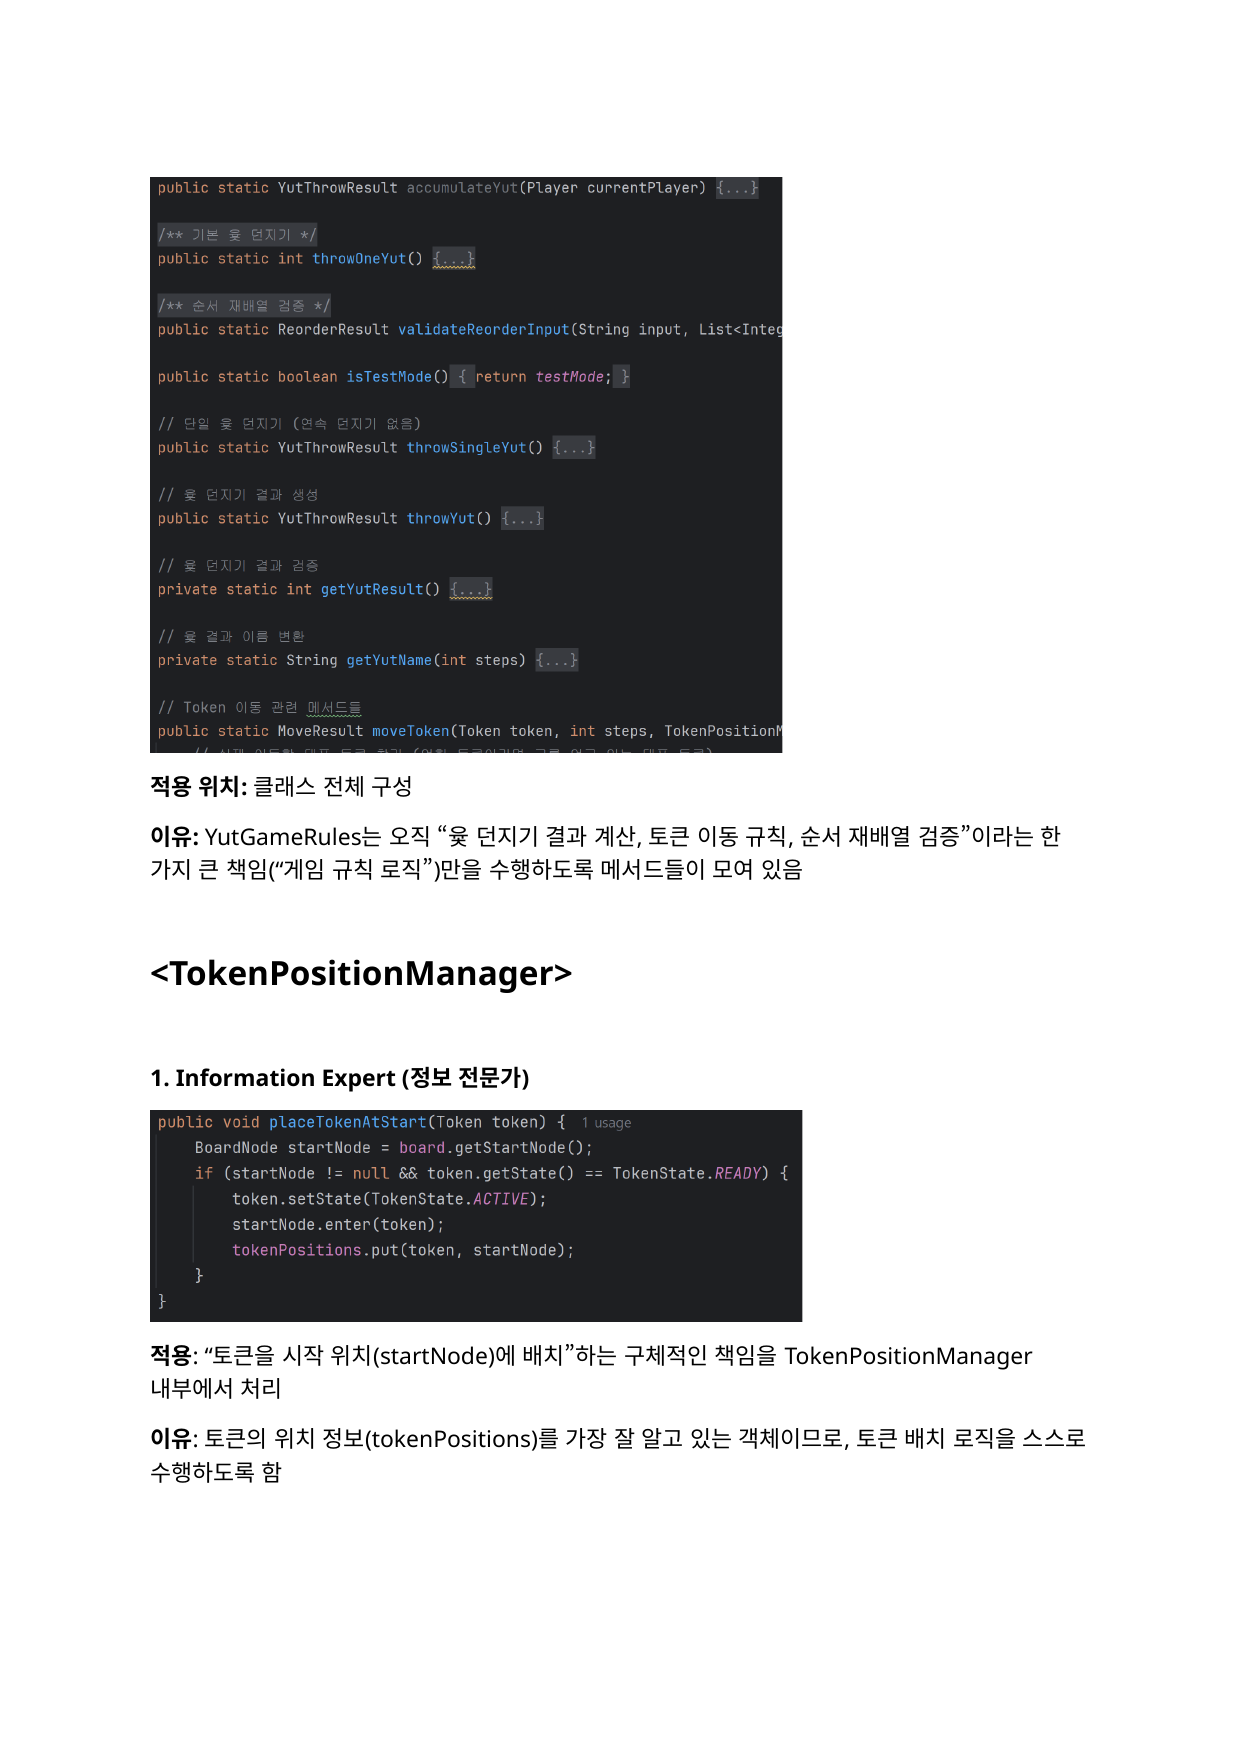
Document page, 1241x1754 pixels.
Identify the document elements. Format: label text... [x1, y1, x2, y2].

text 적용 위치: 클래스 전체 구성 [150, 769, 1090, 802]
text <TokenPositionManager> [150, 950, 1090, 996]
text 이유: 토큰의 위치 정보(tokenPositions)를 가장 잘 알고 있는 객체이므로, 토큰 배치 로직을 스스로 수행하도록 함 [150, 1421, 1090, 1488]
text 이유: YutGameRules는 오직 “윷 던지기 결과 계산, 토큰 이동 규칙, 순서 재배열 검증”이라는 한 가지 큰 책임(“게임 규칙 로직”)만을 수행하도록 메서드들이 모여 있음 [150, 819, 1090, 886]
text 적용: “토큰을 시작 위치(startNode)에 배치”하는 구체적인 책임을 TokenPositionManager 내부에서 처리 [150, 1338, 1090, 1404]
text 1. Information Expert (정보 전문가) [150, 1060, 1090, 1093]
